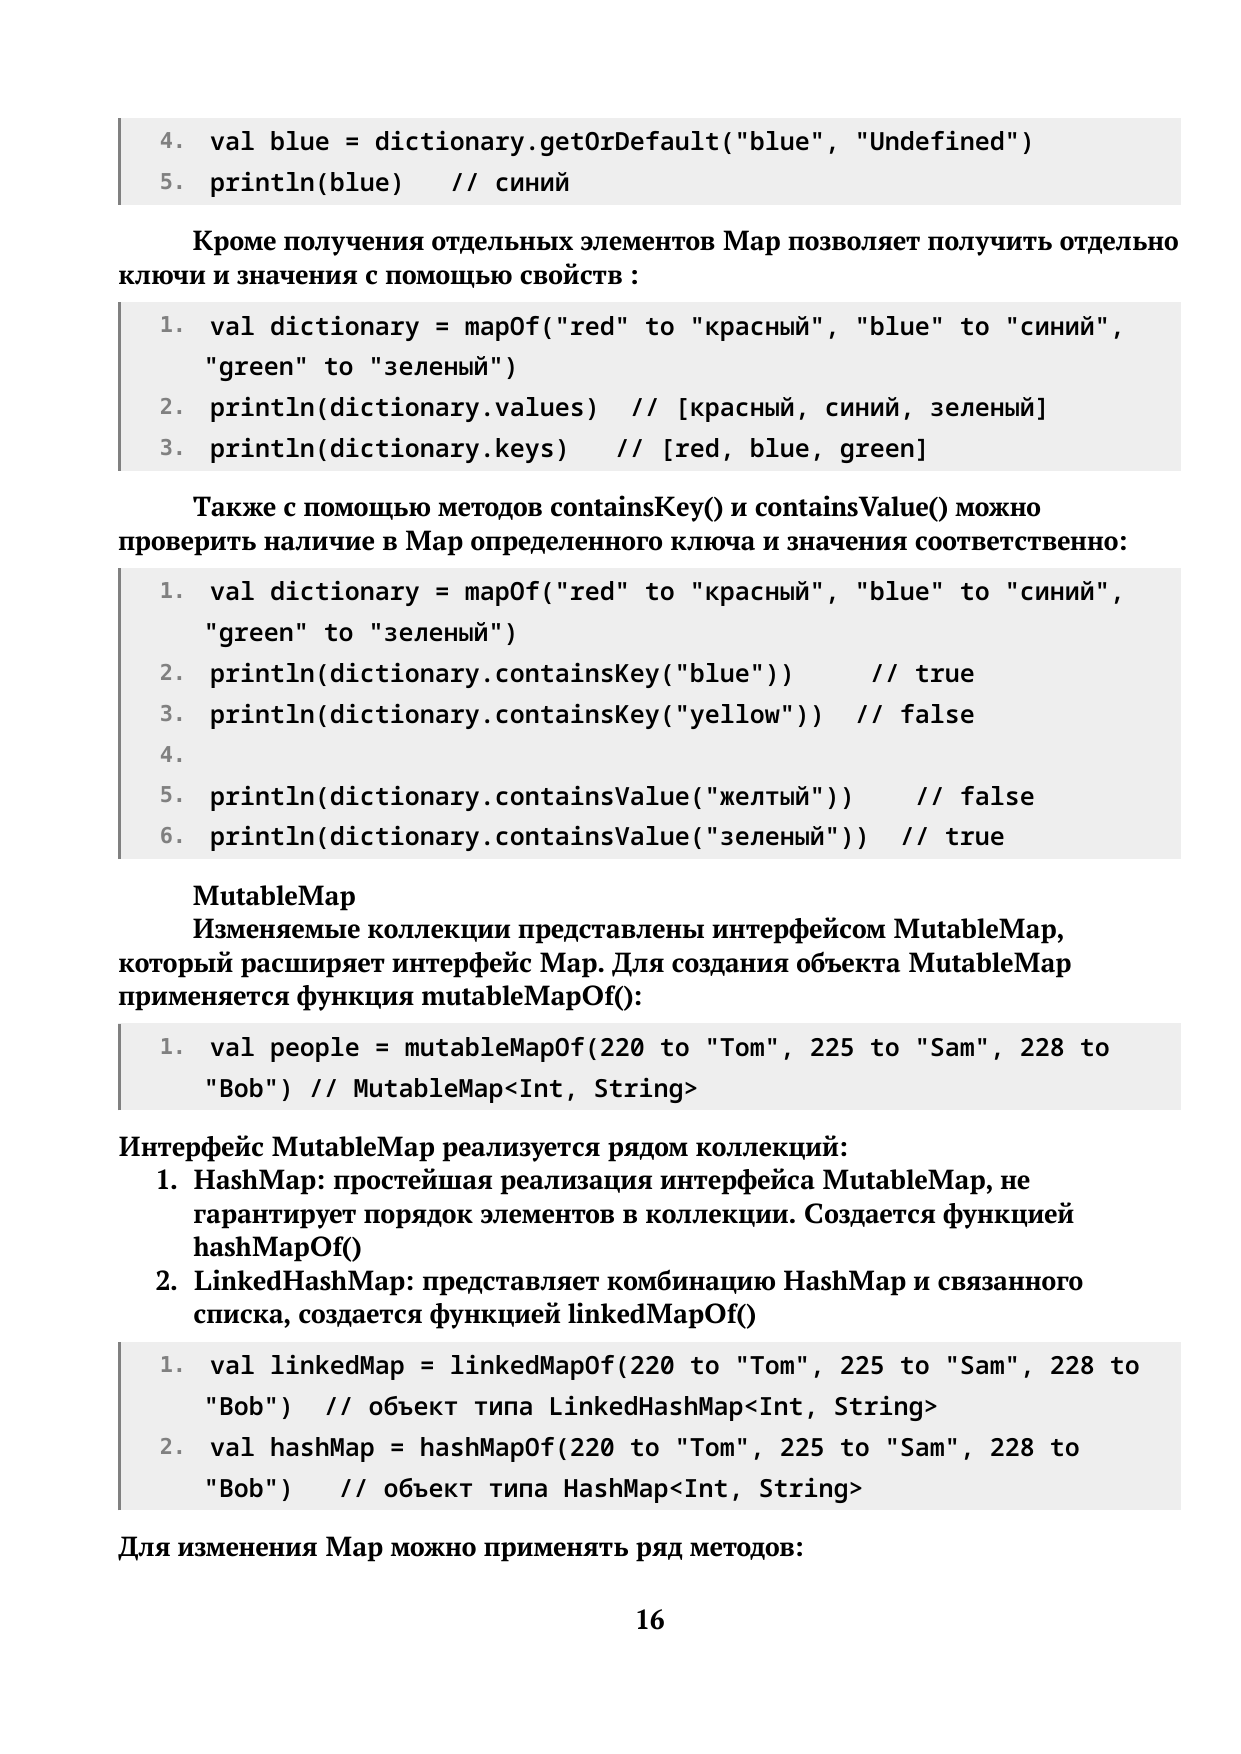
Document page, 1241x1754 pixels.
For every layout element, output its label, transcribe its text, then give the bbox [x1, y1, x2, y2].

text MutableMap [118, 878, 1181, 911]
list println(dictionary.containsKey("yellow")) // false [121, 691, 1181, 731]
text Интерфейс MutableMap реализуется рядом коллекций: [118, 1129, 1181, 1162]
list HashMap: простейшая реализация интерфейса MutableMap, не гарантирует порядок элементов в коллекции. Создается функцией hashMapOf() [156, 1162, 1181, 1263]
list println(blue) // синий [121, 159, 1181, 205]
list val hashMap = hashMapOf(220 to "Tom", 225 to "Sam", 228 to "Bob") // объект типа HashMap<Int, String> [121, 1423, 1181, 1510]
list println(dictionary.containsValue("зеленый")) // true [121, 813, 1181, 859]
list val people = mutableMapOf(220 to "Tom", 225 to "Sam", 228 to "Bob") // MutableMap<Int, String> [118, 1023, 1181, 1110]
text Для изменения Map можно применять ряд методов: [118, 1529, 1181, 1562]
list val dictionary = mapOf("red" to "красный", "blue" to "синий", "green" to "зеленый") [121, 302, 1181, 383]
list println(dictionary.containsKey("blue")) // true [121, 650, 1181, 690]
list val linkedMap = linkedMapOf(220 to "Tom", 225 to "Sam", 228 to "Bob") // объект типа LinkedHashMap<Int, String> [121, 1342, 1181, 1423]
text Изменяемые коллекции представлены интерфейсом MutableMap, который расширяет интерфейс Map. Для создания объекта MutableMap применяется функция mutableMapOf(): [118, 911, 1181, 1012]
text Кроме получения отдельных элементов Map позволяет получить отдельно ключи и значения с помощью свойств : [118, 223, 1181, 291]
list println(dictionary.keys) // [red, blue, green] [121, 425, 1181, 471]
list println(dictionary.containsValue("желтый")) // false [121, 772, 1181, 812]
text Также с помощью методов containsKey() и containsValue() можно проверить наличие в Map определенного ключа и значения соответственно: [118, 489, 1181, 556]
list val blue = dictionary.getOrDefault("blue", "Undefined") [121, 118, 1181, 158]
list val dictionary = mapOf("red" to "красный", "blue" to "синий", "green" to "зеленый") [121, 568, 1181, 649]
list LinkedHashMap: представляет комбинацию HashMap и связанного списка, создается функцией linkedMapOf() [156, 1263, 1181, 1330]
list println(dictionary.values) // [красный, синий, зеленый] [121, 384, 1181, 424]
